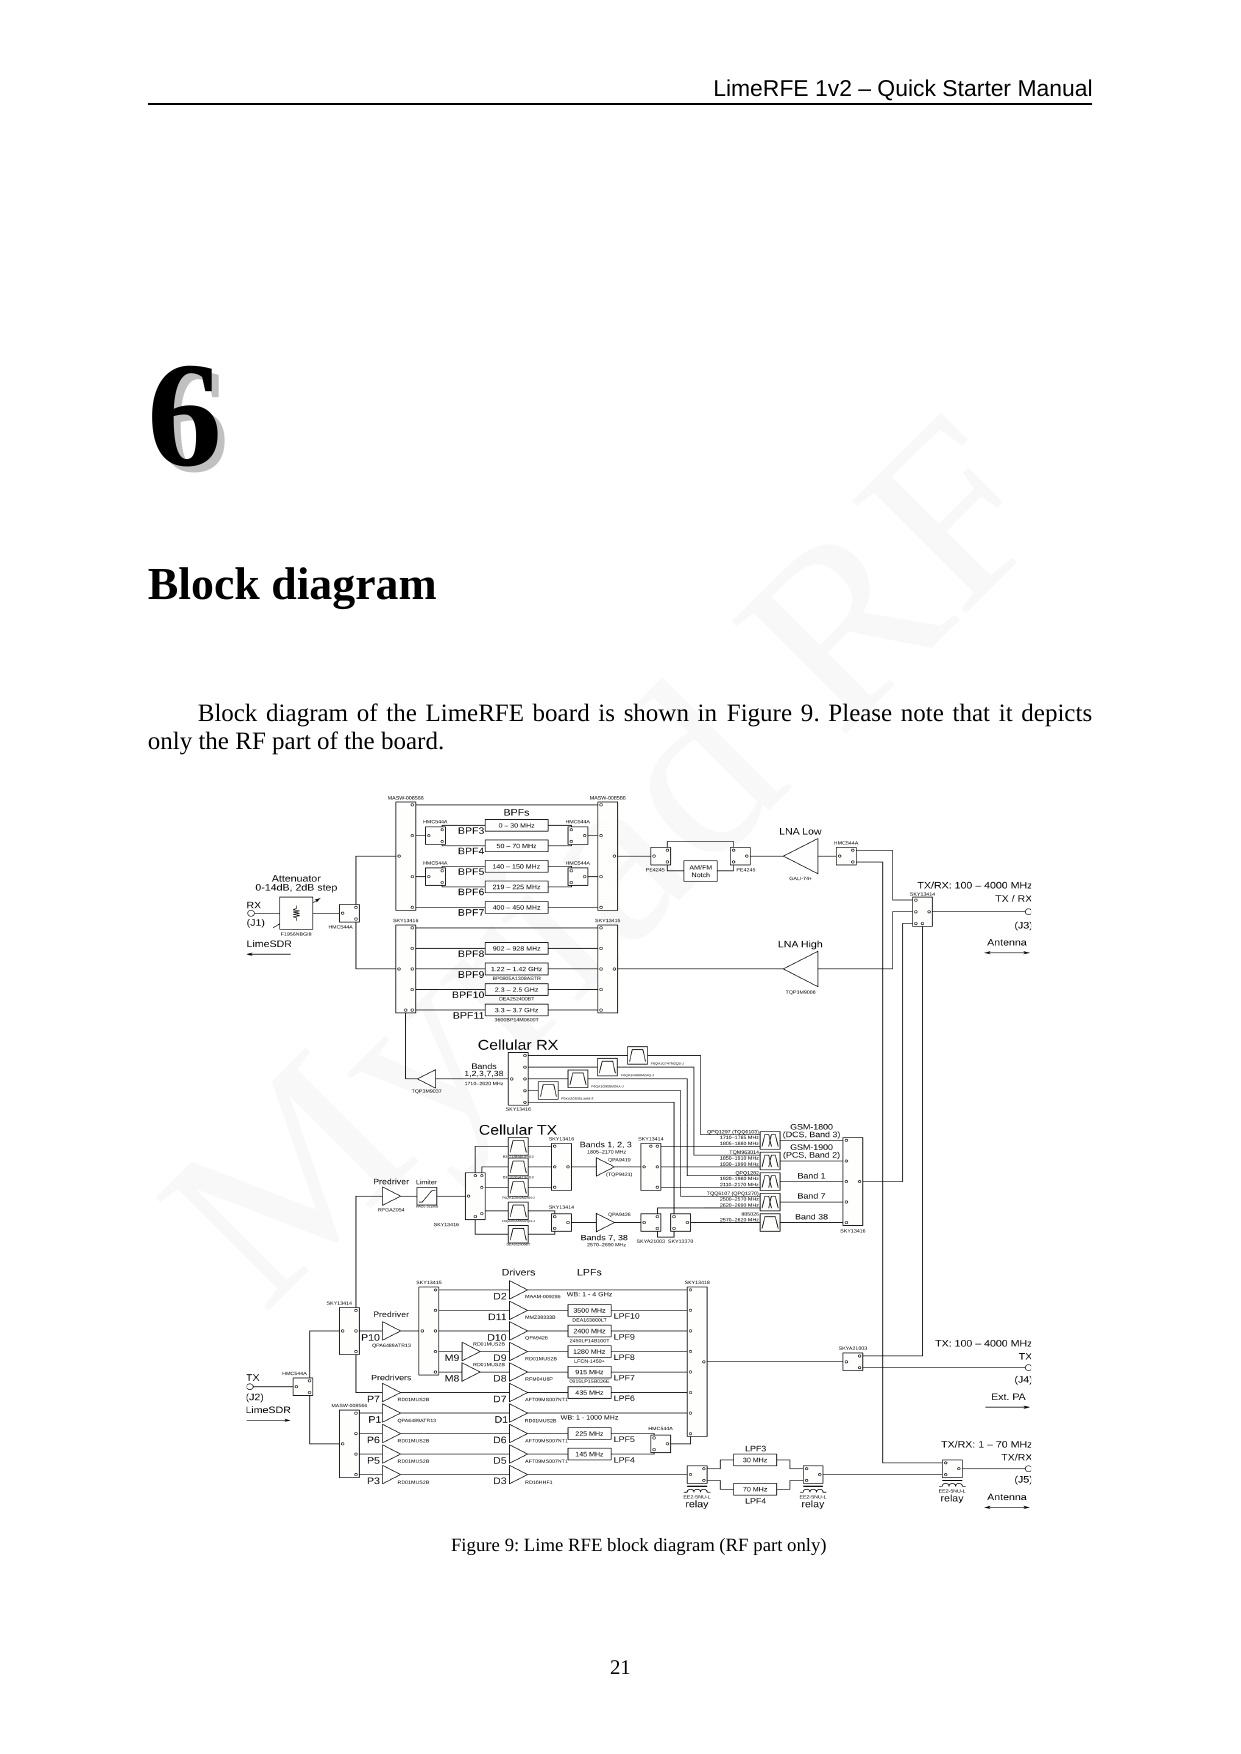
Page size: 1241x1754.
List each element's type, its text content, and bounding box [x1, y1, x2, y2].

text Block diagram of the LimeRFE board is shown in Figure 9. Please note that it depicts only the RF part of the board. [684, 698, 1092, 755]
subtitle Block diagram [148, 556, 798, 609]
text Figure 9: Lime RFE block diagram (RF part only) [148, 1534, 1092, 1556]
text Block diagram of the LimeRFE board is shown in Figure 9. Please note that it depicts only the RF part of the board. [148, 698, 687, 755]
subtitle [856, 556, 973, 609]
subtitle [773, 565, 852, 609]
picture [246, 796, 1032, 1509]
subtitle [972, 556, 1092, 609]
